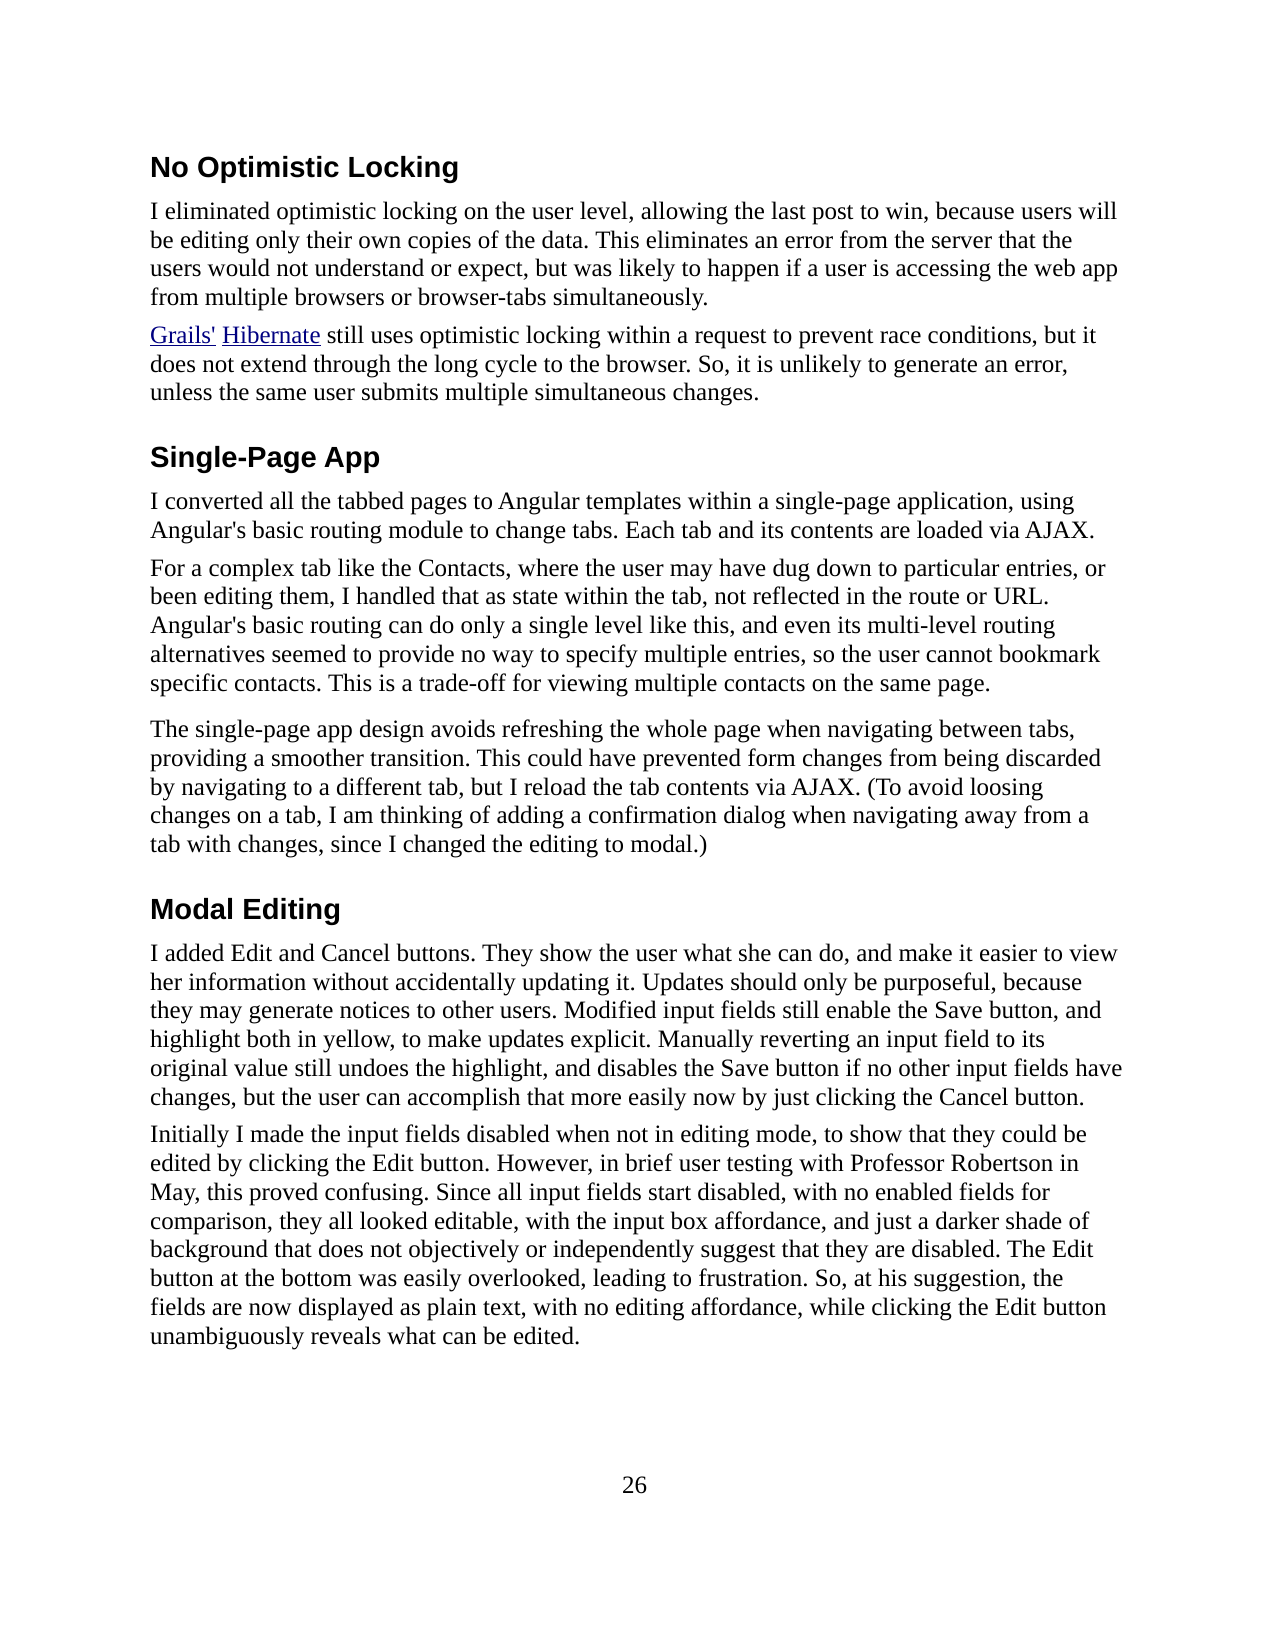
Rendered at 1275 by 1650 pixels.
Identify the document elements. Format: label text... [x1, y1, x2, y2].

subtitle Single-Page App [150, 440, 1125, 474]
text Initially I made the input fields disabled when not in editing mode, to show that they could be edited by clicking the Edit button. However, in brief user testing with Professor Robertson in May, this proved confusing. Since all input fields start disabled, with no enabled fields for comparison, they all looked editable, with the input box affordance, and just a darker shade of background that does not objectively or independently suggest that they are disabled. The Edit button at the bottom was easily overlooked, leading to frustration. So, at his suggestion, the fields are now displayed as plain text, with no editing affordance, while clicking the Edit button unambiguously reveals what can be edited. [150, 1119, 1125, 1349]
text The single-page app design avoids refreshing the whole page when navigating between tabs, providing a smoother transition. This could have prevented form changes from being discarded by navigating to a different tab, but I reload the tab contents via AJAX. (To avoid loosing changes on a tab, I am thinking of adding a confirmation dialog when navigating away from a tab with changes, since I changed the editing to modal.) [150, 714, 1125, 858]
subtitle Modal Editing [150, 892, 1125, 926]
text I converted all the tabbed pages to Angular templates within a single-page application, using Angular's basic routing module to change tabs. Each tab and its contents are loaded via AJAX. [150, 486, 1125, 544]
subtitle No Optimistic Locking [150, 150, 1125, 183]
text I added Edit and Cancel buttons. They show the user what she can do, and make it easier to view her information without accidentally updating it. Updates should only be purposeful, because they may generate notices to other users. Modified input fields still enable the Save button, and highlight both in yellow, to make updates explicit. Manually reverting an input field to its original value still undoes the highlight, and disables the Save button if no other input fields have changes, but the user can accomplish that more easily now by just clicking the Cancel button. [150, 938, 1125, 1111]
text Grails' Hibernate still uses optimistic locking within a request to prevent race conditions, but it does not extend through the long cycle to the browser. So, it is unlikely to generate an error, unless the same user submits multiple simultaneous changes. [150, 320, 1125, 406]
text For a complex tab like the Contacts, where the user may have dug down to particular entries, or been editing them, I handled that as state within the tab, not reflected in the route or URL. Angular's basic routing can do only a single level like this, and even its multi-level routing alternatives seemed to provide no way to specify multiple entries, so the user cannot bookmark specific contacts. This is a trade-off for viewing multiple contacts on the same page. [150, 553, 1125, 696]
text I eliminated optimistic locking on the user level, allowing the last post to win, because users will be editing only their own copies of the data. This eliminates an error from the server that the users would not understand or expect, but was likely to happen if a user is accessing the web app from multiple browsers or browser-tabs simultaneously. [150, 196, 1125, 311]
